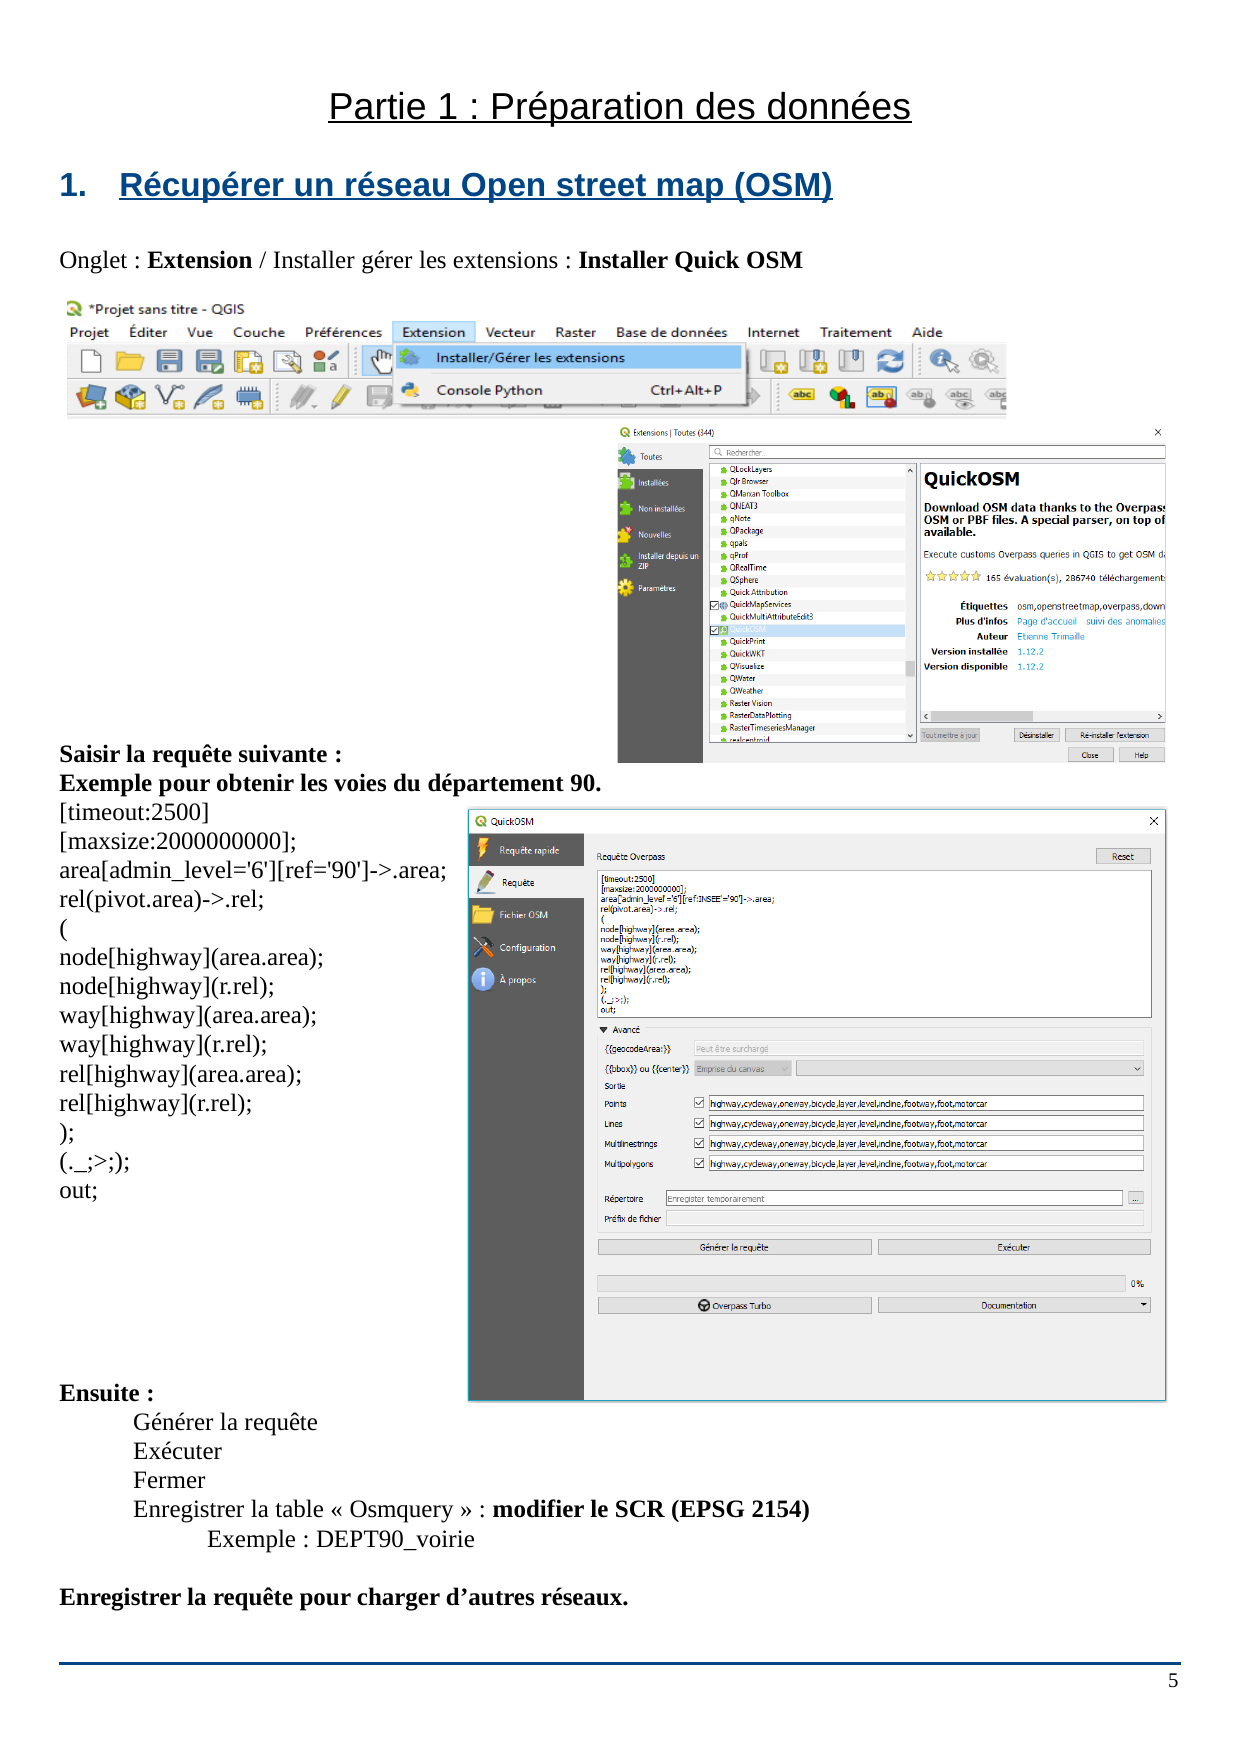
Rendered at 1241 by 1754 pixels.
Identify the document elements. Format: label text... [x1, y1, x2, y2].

text Fermer [59, 1465, 1181, 1494]
text out; [59, 1175, 467, 1204]
text area[admin_level='6'][ref='90']->.area; [59, 855, 467, 884]
text Générer la requête [59, 1407, 1181, 1436]
text rel[highway](area.area); [59, 1058, 467, 1087]
text way[highway](r.rel); [59, 1029, 467, 1058]
text rel[highway](r.rel); [59, 1087, 467, 1117]
text [1168, 913, 1181, 942]
text ); [59, 1117, 467, 1146]
text [maxsize:2000000000]; [59, 826, 467, 855]
text [1168, 1146, 1181, 1175]
text Exemple pour obtenir les voies du département 90. [59, 768, 1181, 797]
text rel(pivot.area)->.rel; [59, 884, 467, 913]
text Saisir la requête suivante : [59, 739, 1181, 768]
text node[highway](area.area); [59, 942, 467, 971]
text way[highway](area.area); [59, 1000, 467, 1029]
text Ensuite : [59, 1378, 1181, 1407]
subtitle Partie 1 : Préparation des données [59, 84, 1181, 127]
picture [67, 297, 1007, 419]
text Onglet : Extension / Installer gérer les extensions : Installer Quick OSM [59, 245, 1181, 274]
picture [467, 806, 1168, 1403]
text (._;>;); [59, 1146, 467, 1175]
picture [617, 425, 1166, 763]
text node[highway](r.rel); [59, 971, 467, 1000]
text ( [59, 913, 467, 942]
text Exécuter [59, 1436, 1181, 1465]
text Enregistrer la requête pour charger d’autres réseaux. [59, 1582, 1181, 1611]
subtitle Récupérer un réseau Open street map (OSM) [59, 164, 1181, 203]
text Exemple : DEPT90_voirie [59, 1523, 1181, 1552]
text [timeout:2500] [59, 797, 1181, 826]
text [1168, 1175, 1181, 1204]
text Enregistrer la table « Osmquery » : modifier le SCR (EPSG 2154) [59, 1494, 1181, 1523]
text [1168, 1117, 1181, 1146]
